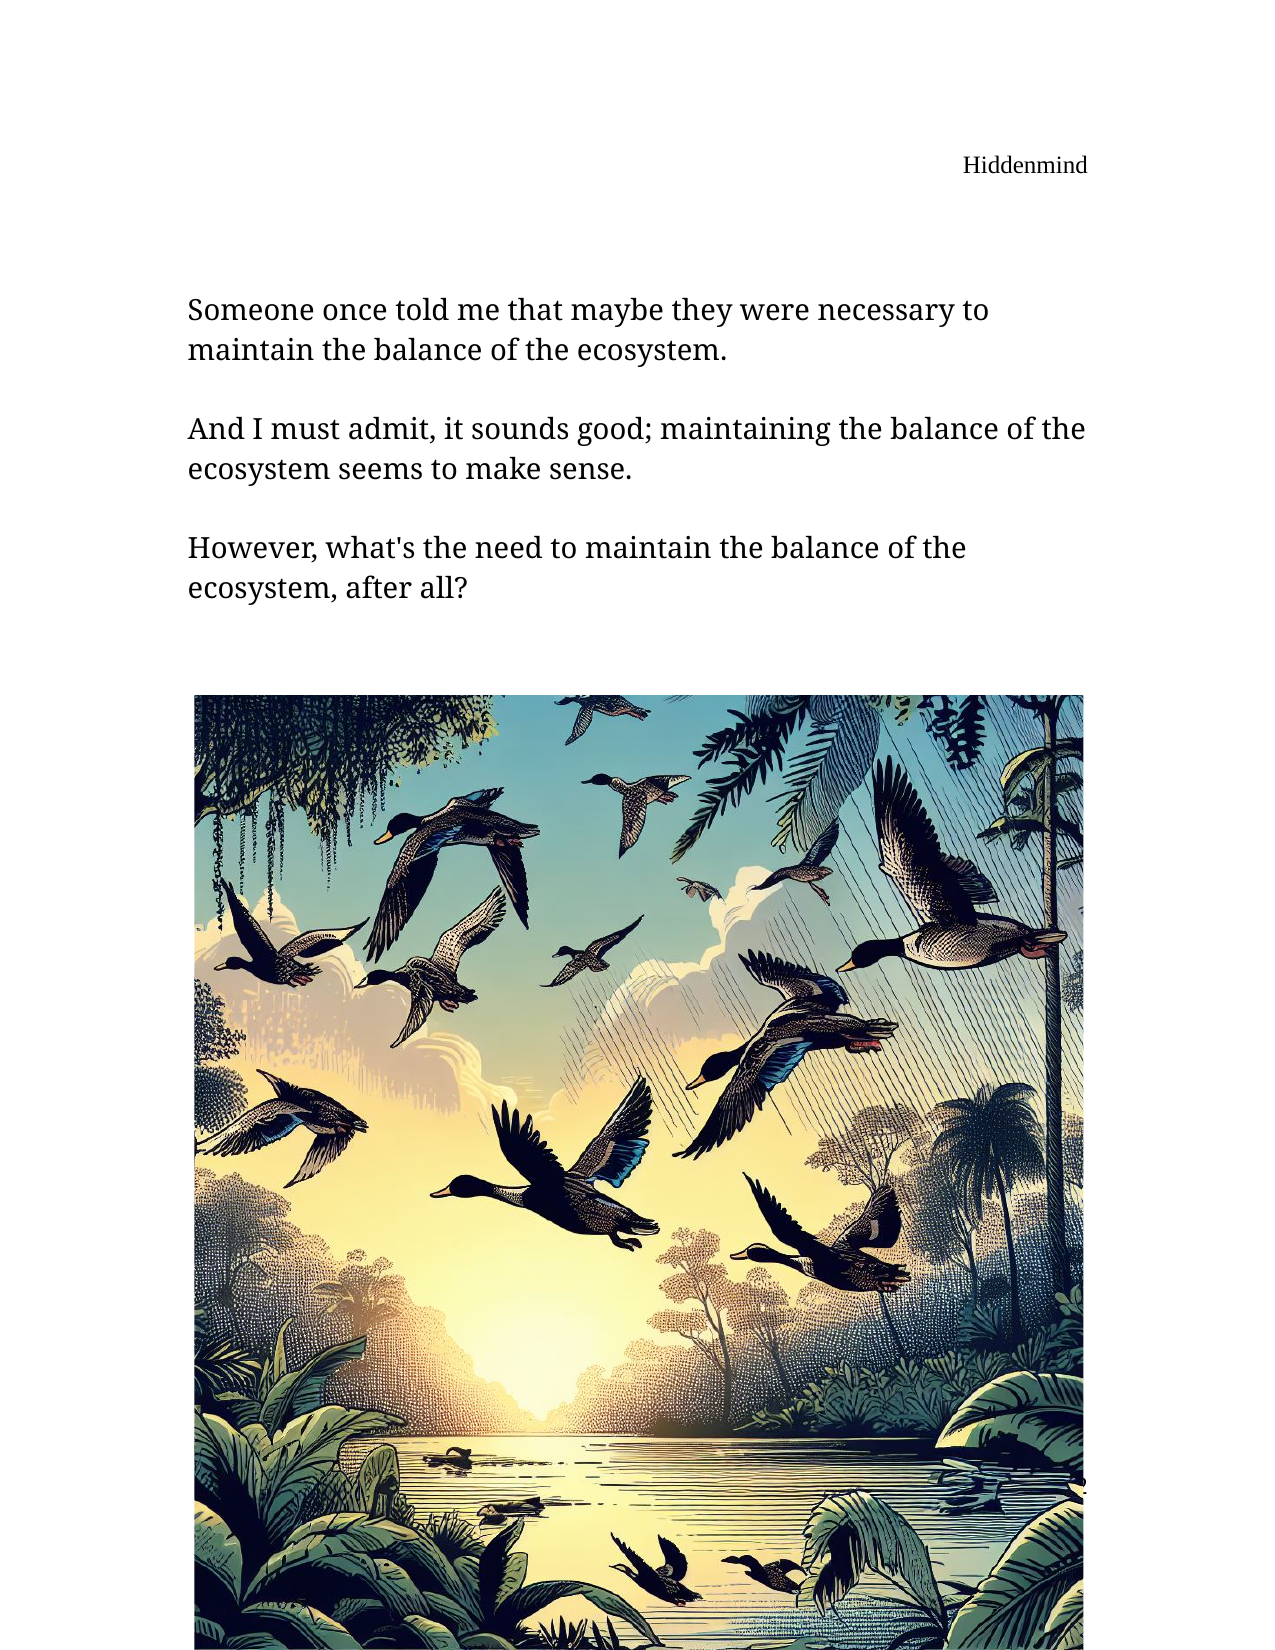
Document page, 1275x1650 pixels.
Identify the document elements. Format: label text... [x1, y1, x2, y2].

text However, what's the need to maintain the balance of the ecosystem, after all? [187, 527, 1087, 607]
text And I must admit, it sounds good; maintaining the balance of the ecosystem seems to make sense. [187, 408, 1087, 488]
text Someone once told me that maybe they were necessary to maintain the balance of the ecosystem. [187, 289, 1087, 369]
picture [194, 695, 1084, 1650]
